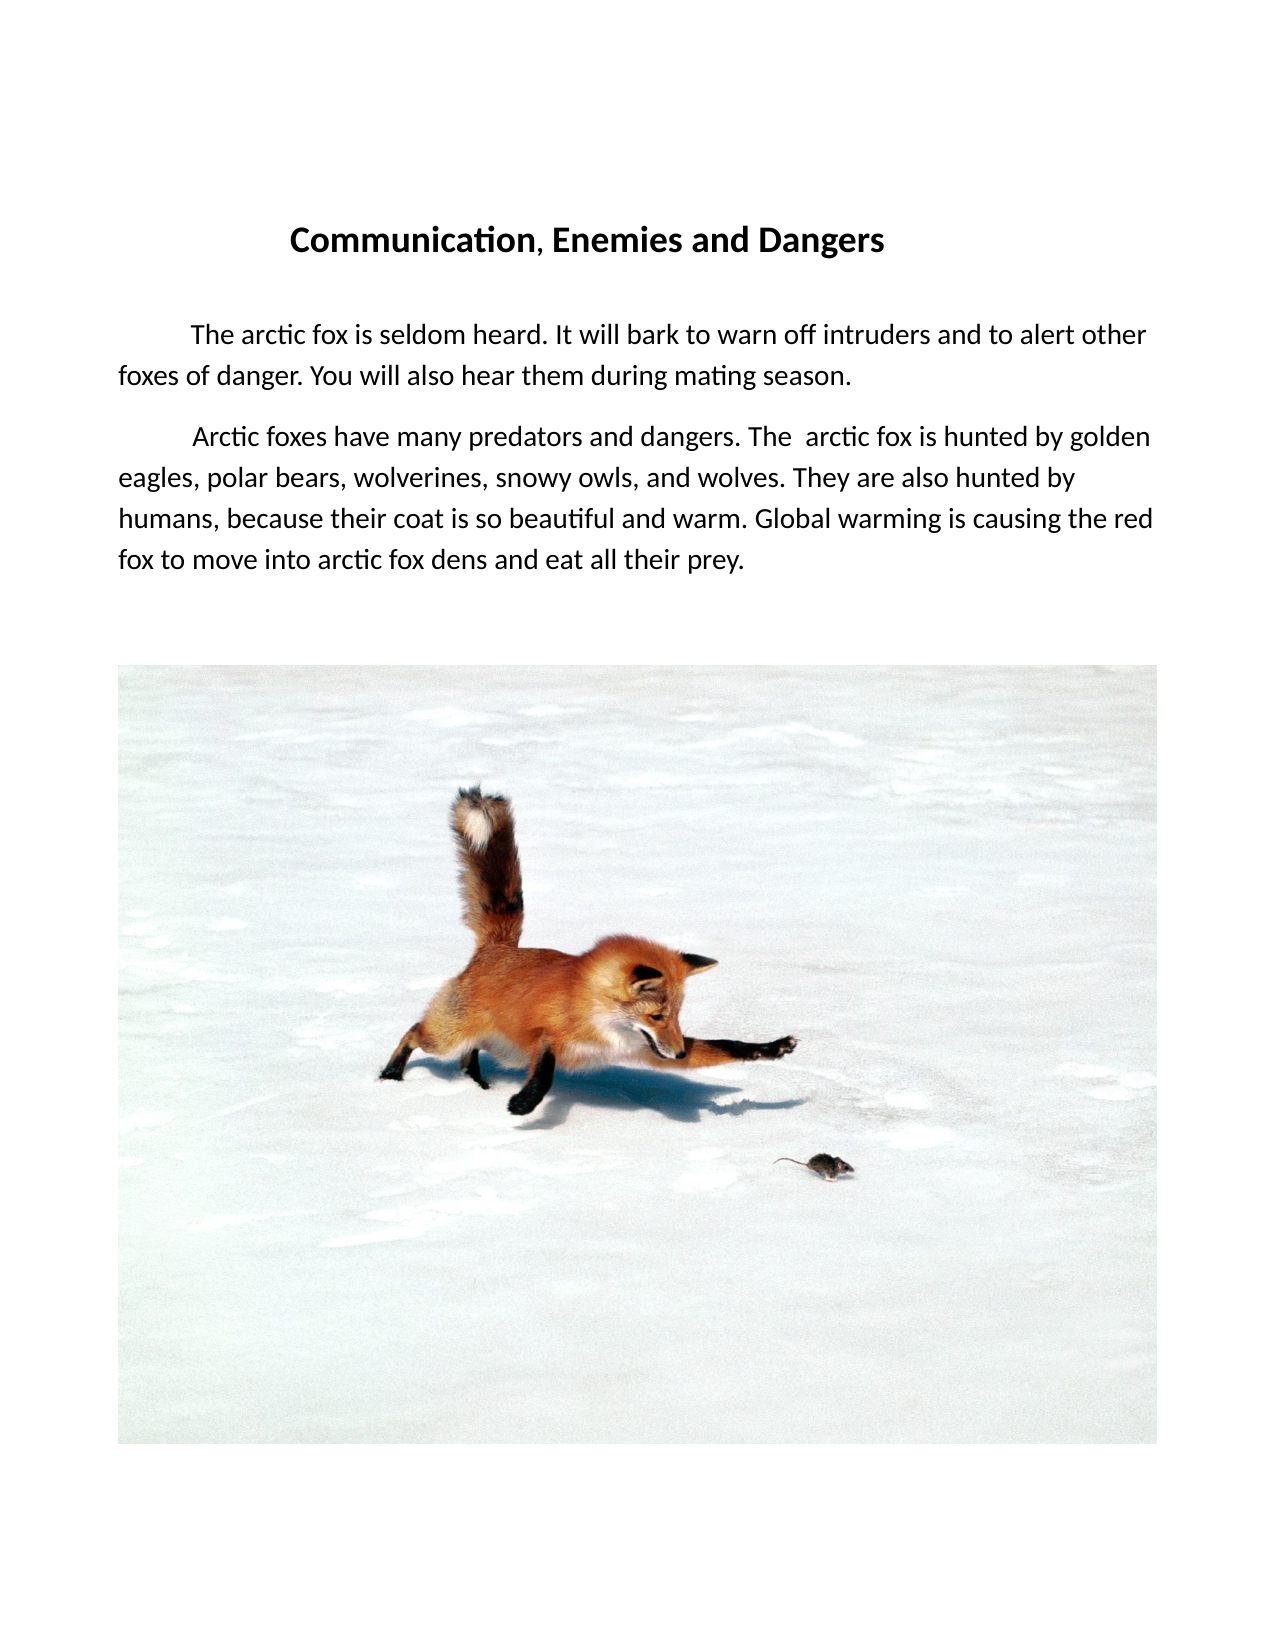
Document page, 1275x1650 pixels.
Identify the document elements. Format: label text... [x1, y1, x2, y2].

subtitle Communication, Enemies and Dangers [118, 216, 1157, 262]
picture [118, 665, 1157, 1444]
text The arctic fox is seldom heard. It will bark to warn off intruders and to alert other foxes of danger. You will also hear them during mating season. [118, 316, 1157, 392]
text Arctic foxes have many predators and dangers. The arctic fox is hunted by golden eagles, polar bears, wolverines, snowy owls, and wolves. They are also hunted by humans, because their coat is so beautiful and warm. Global warming is causing the red fox to move into arctic fox dens and eat all their prey. [118, 418, 1157, 577]
